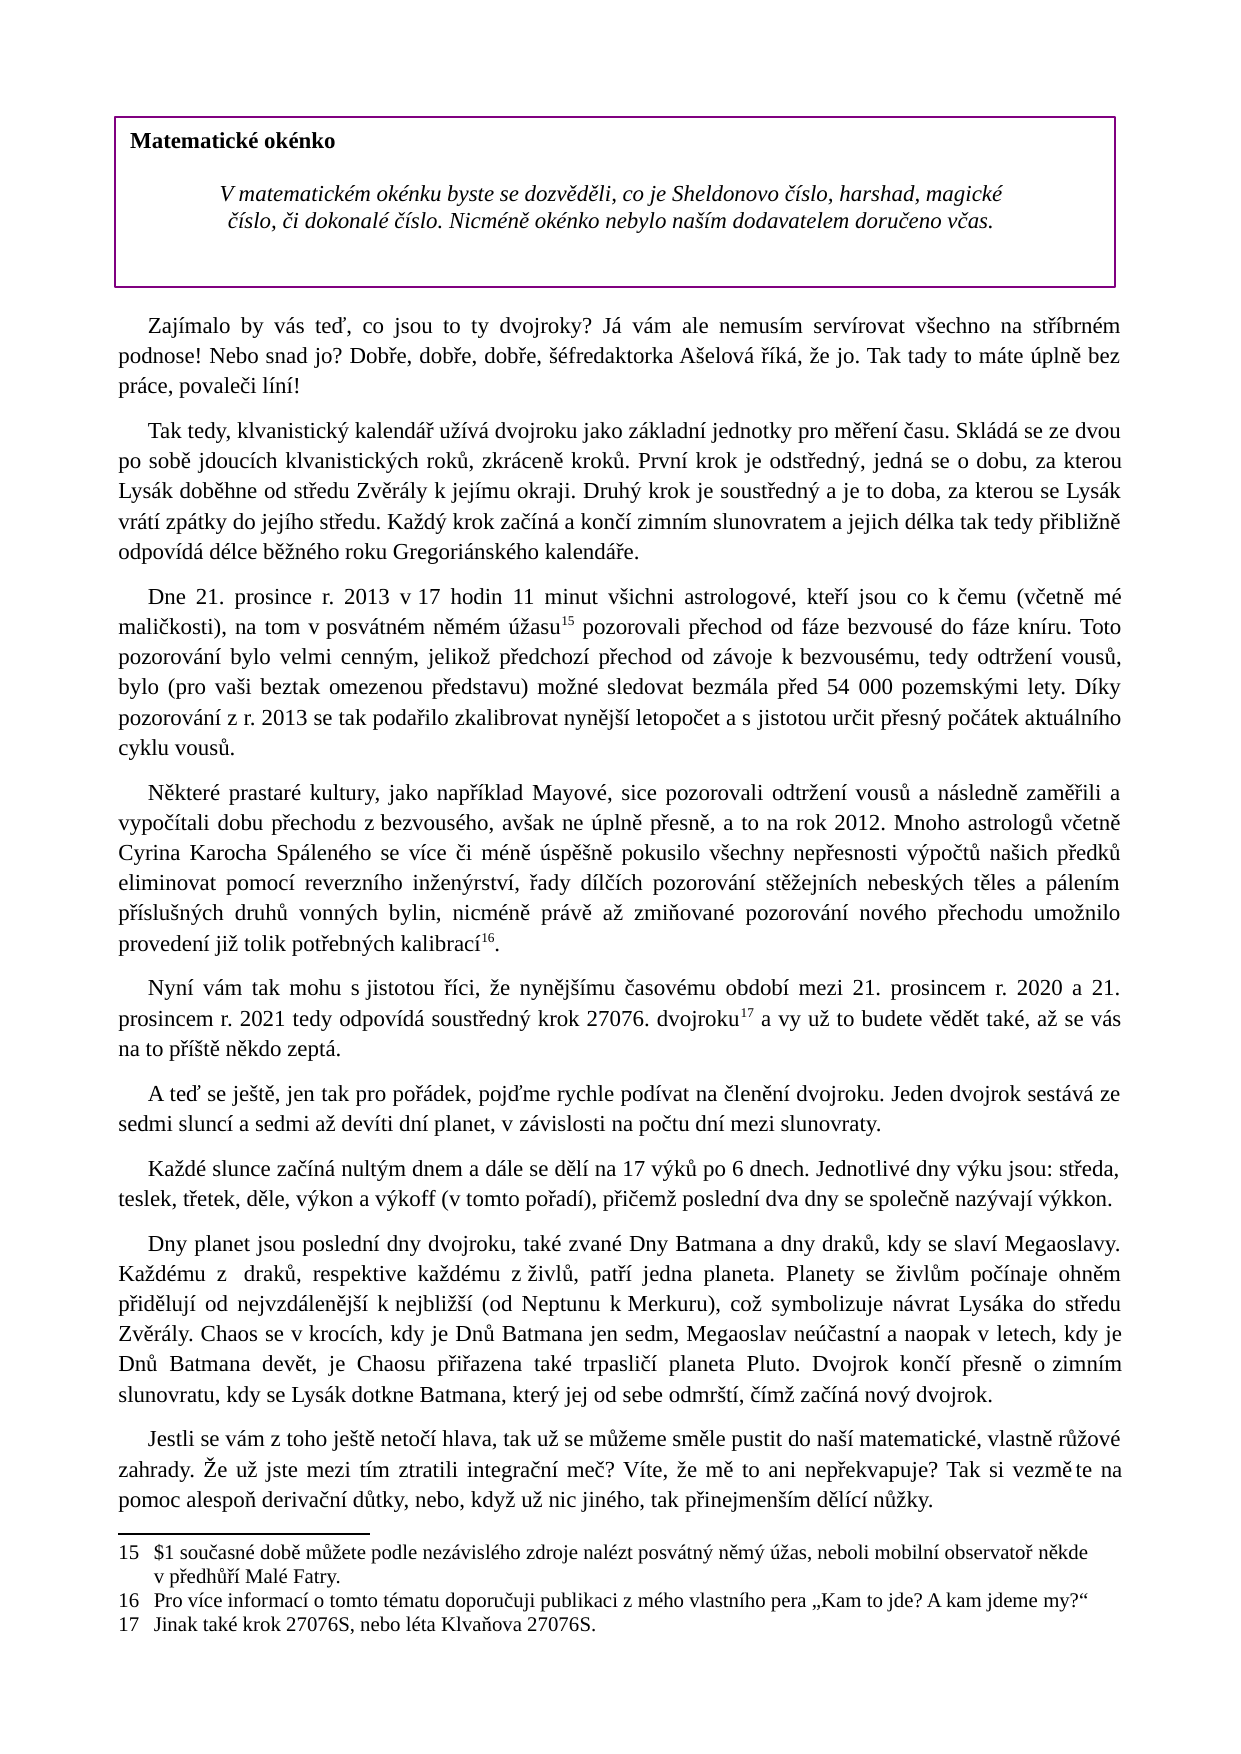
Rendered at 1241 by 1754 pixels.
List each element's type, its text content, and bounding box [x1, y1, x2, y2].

text Každé slunce začíná nultým dnem a dále se dělí na 17 výků po 6 dnech. Jednotlivé dny výku jsou: středa, teslek, třetek, děle, výkon a výkoff (v tomto pořadí), přičemž poslední dva dny se společně nazývají výkkon. [118, 1154, 1122, 1211]
text Dny planet jsou poslední dny dvojroku, také zvané Dny Batmana a dny draků, kdy se slaví Megaoslavy. Každému z draků, respektive každému z živlů, patří jedna planeta. Planety se živlům počínaje ohněm přidělují od nejvzdálenější k nejbližší (od Neptunu k Merkuru), což symbolizuje návrat Lysáka do středu Zvěrály. Chaos se v krocích, kdy je Dnů Batmana jen sedm, Megaoslav neúčastní a naopak v letech, kdy je Dnů Batmana devět, je Chaosu přiřazena také trpasličí planeta Pluto. Dvojrok končí přesně o zimním slunovratu, kdy se Lysák dotkne Batmana, který jej od sebe odmrští, čímž začíná nový dvojrok. [118, 1229, 1122, 1407]
text A teď se ještě, jen tak pro pořádek, pojďme rychle podívat na členění dvojroku. Jeden dvojrok sestává ze sedmi sluncí a sedmi až devíti dní planet, v závislosti na počtu dní mezi slunovraty. [118, 1079, 1122, 1136]
text Jestli se vám z toho ještě netočí hlava, tak už se můžeme směle pustit do naší matematické, vlastně růžové zahrady. Že už jste mezi tím ztratili integrační meč? Víte, že mě to ani nepřekvapuje? Tak si vezměte na pomoc alespoň derivační důtky, nebo, když už nic jiného, tak přinejmenším dělící nůžky. [118, 1425, 1122, 1512]
text Nyní vám tak mohu s jistotou říci, že nynějšímu časovému období mezi 21. prosincem r. 2020 a 21. prosincem r. 2021 tedy odpovídá soustředný krok 27076. dvojroku a vy už to budete vědět také, až se vás na to příště někdo zeptá. [118, 974, 1122, 1061]
text Tak tedy, klvanistický kalendář užívá dvojroku jako základní jednotky pro měření času. Skládá se ze dvou po sobě jdoucích klvanistických roků, zkráceně kroků. První krok je odstředný, jedná se o dobu, za kterou Lysák doběhne od středu Zvěrály k jejímu okraji. Druhý krok je soustředný a je to doba, za kterou se Lysák vrátí zpátky do jejího středu. Každý krok začíná a končí zimním slunovratem a jejich délka tak tedy přibližně odpovídá délce běžného roku Gregoriánského kalendáře. [118, 417, 1122, 564]
text Pro více informací o tomto tématu doporučuji publikaci z mého vlastního pera „Kam to jde? A kam jdeme my?“ [118, 1588, 1122, 1612]
text $1 současné době můžete podle nezávislého zdroje nalézt posvátný němý úžas, neboli mobilní observatoř někde v předhůří Malé Fatry. [118, 1539, 1122, 1588]
text Zajímalo by vás teď, co jsou to ty dvojroky? Já vám ale nemusím servírovat všechno na stříbrném podnose! Nebo snad jo? Dobře, dobře, dobře, šéfredaktorka Ašelová říká, že jo. Tak tady to máte úplně bez práce, povaleči líní! [118, 312, 1122, 399]
text Některé prastaré kultury, jako například Mayové, sice pozorovali odtržení vousů a následně zaměřili a vypočítali dobu přechodu z bezvousého, avšak ne úplně přesně, a to na rok 2012. Mnoho astrologů včetně Cyrina Karocha Spáleného se více či méně úspěšně pokusilo všechny nepřesnosti výpočtů našich předků eliminovat pomocí reverzního inženýrství, řady dílčích pozorování stěžejních nebeských těles a pálením příslušných druhů vonných bylin, nicméně právě až zmiňované pozorování nového přechodu umožnilo provedení již tolik potřebných kalibrací. [118, 778, 1122, 956]
text Jinak také krok 27076S, nebo léta Klvaňova 27076S. [118, 1612, 1122, 1636]
text Dne 21. prosince r. 2013 v 17 hodin 11 minut všichni astrologové, kteří jsou co k čemu (včetně mé maličkosti), na tom v posvátném němém úžasu pozorovali přechod od fáze bezvousé do fáze kníru. Toto pozorování bylo velmi cenným, jelikož předchozí přechod od závoje k bezvousému, tedy odtržení vousů, bylo (pro vaši beztak omezenou představu) možné sledovat bezmála před 54 000 pozemskými lety. Díky pozorování z r. 2013 se tak podařilo zkalibrovat nynější letopočet a s jistotou určit přesný počátek aktuálního cyklu vousů. [118, 583, 1122, 760]
